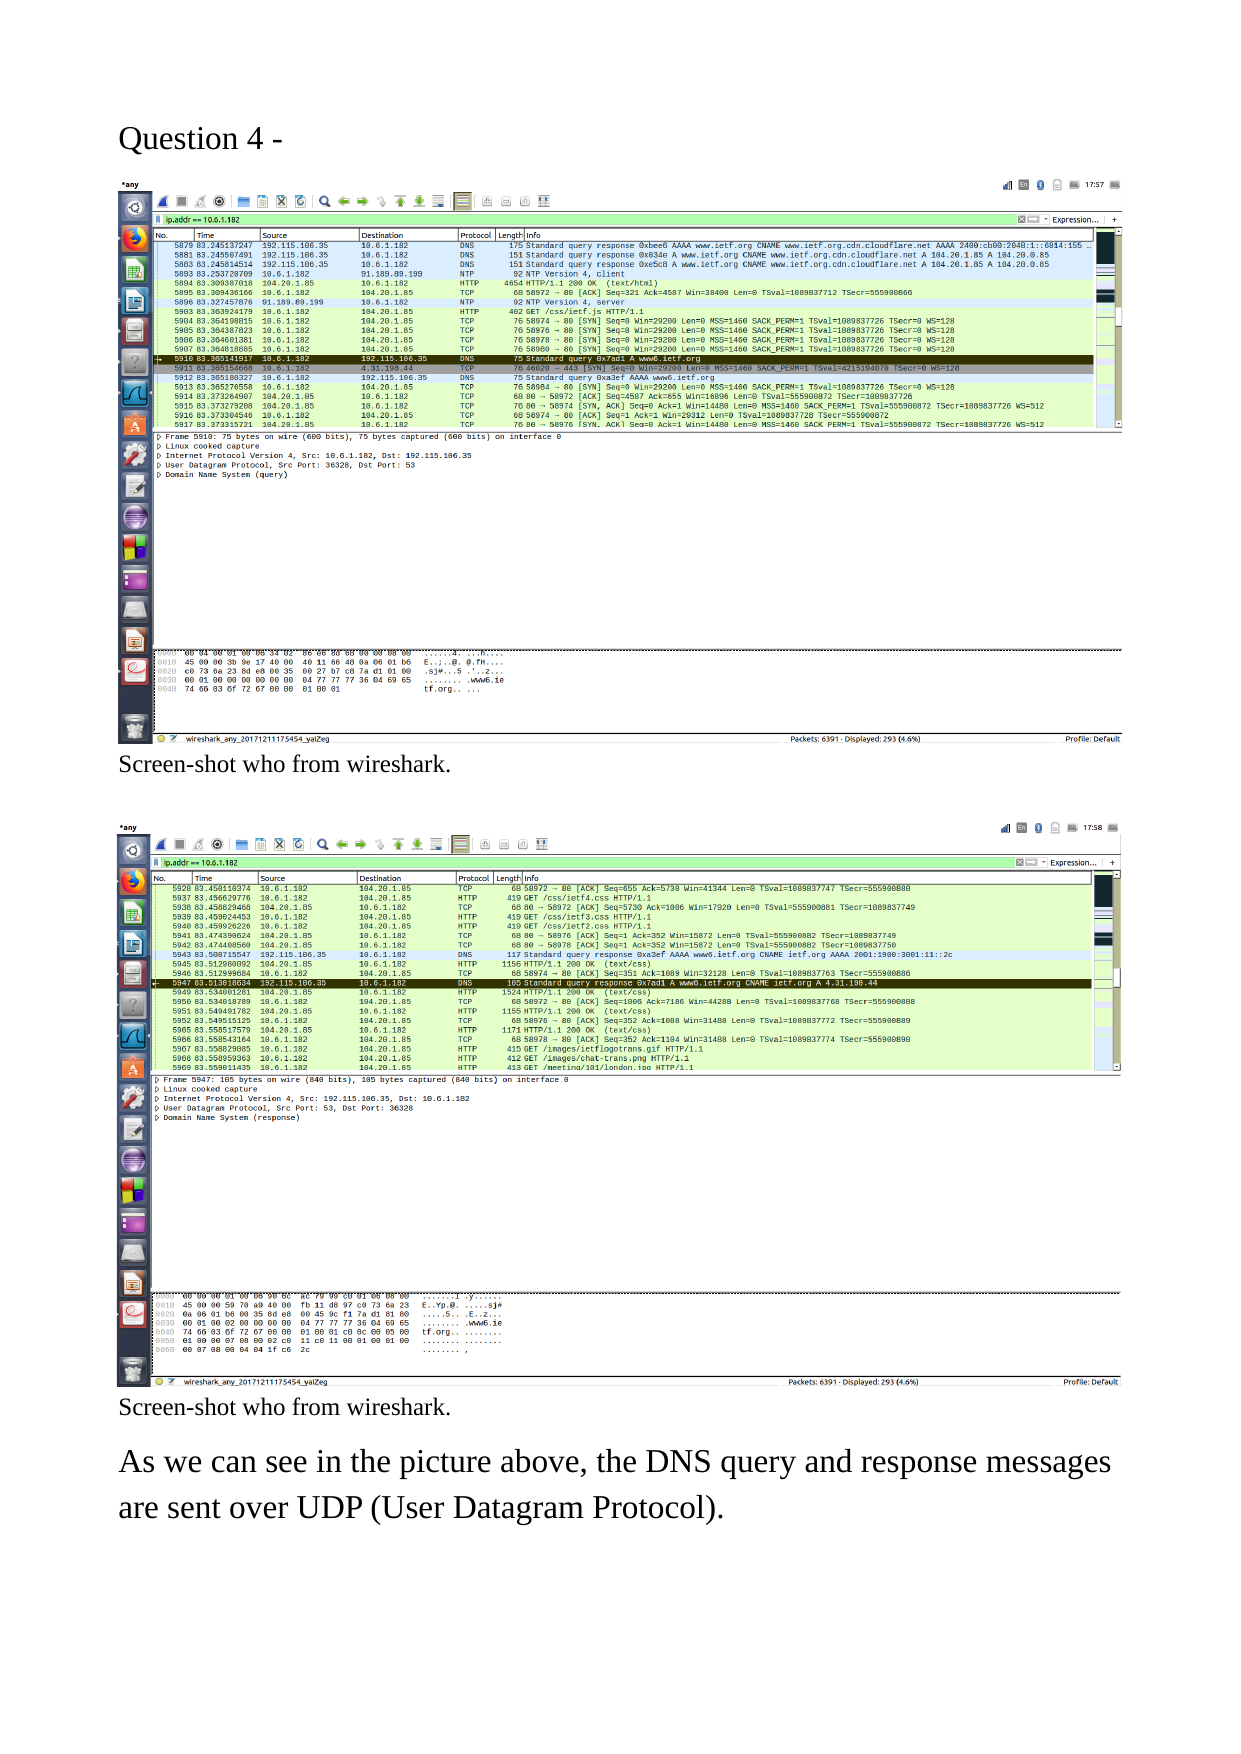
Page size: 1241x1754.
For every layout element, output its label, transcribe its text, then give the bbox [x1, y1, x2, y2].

text Screen-shot who from wireshark. [118, 744, 1122, 778]
text As we can see in the picture above, the DNS query and response messages are sent over UDP (User Datagram Protocol). [118, 1441, 1122, 1525]
text Screen-shot who from wireshark. [118, 798, 1122, 1421]
picture [118, 178, 1123, 744]
text Question 4 - [118, 118, 1122, 156]
picture [116, 821, 1121, 1387]
